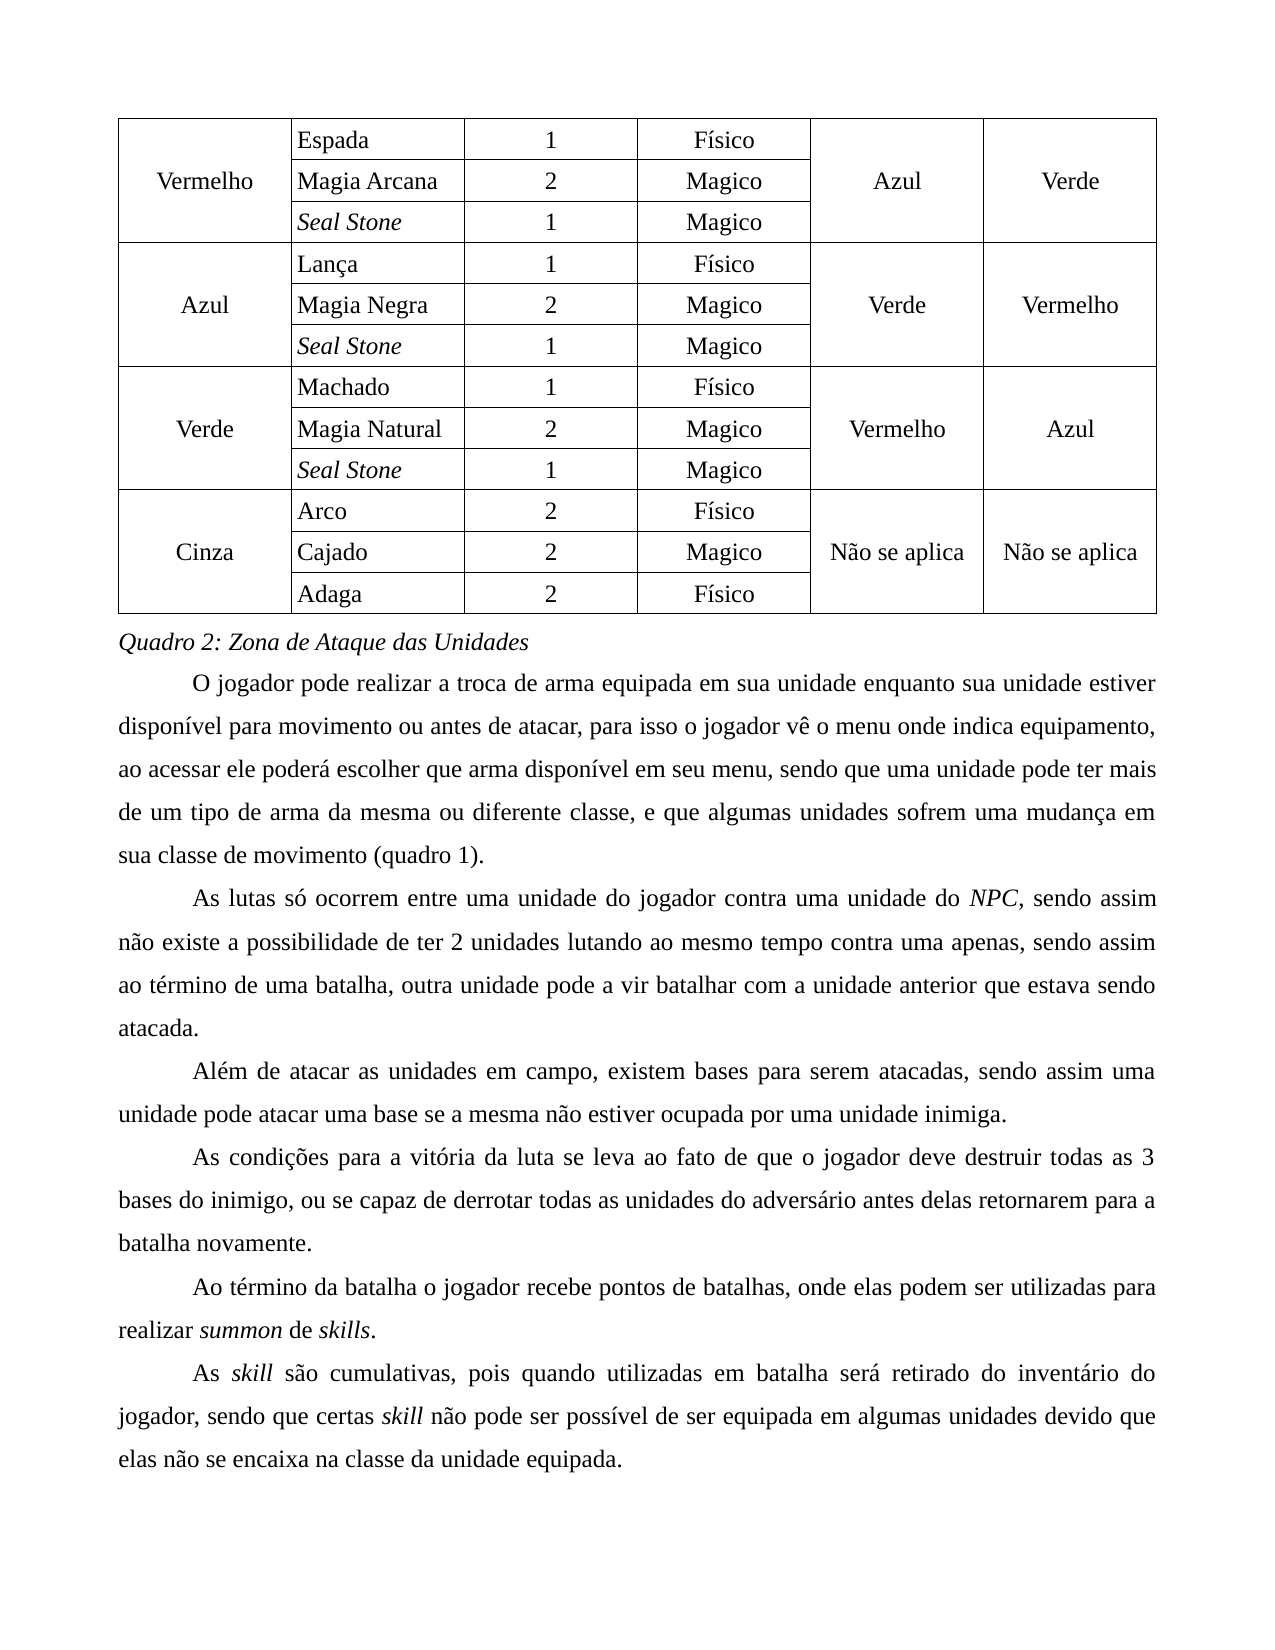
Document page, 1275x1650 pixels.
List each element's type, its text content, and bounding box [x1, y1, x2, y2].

text As lutas só ocorrem entre uma unidade do jogador contra uma unidade do NPC, sendo assim não existe a possibilidade de ter 2 unidades lutando ao mesmo tempo contra uma apenas, sendo assim ao término de uma batalha, outra unidade pode a vir batalhar com a unidade anterior que estava sendo atacada. [118, 883, 1157, 1042]
table_cell 1 [465, 325, 637, 366]
table_cell Seal Stone [292, 325, 464, 366]
table_cell Verde [811, 243, 983, 366]
table_cell Adaga [292, 573, 464, 613]
table_cell Magico [638, 532, 810, 572]
table_cell Não se aplica [811, 490, 983, 613]
table_cell Magico [638, 202, 810, 242]
table_cell Físico [638, 490, 810, 531]
table_cell Magia Natural [292, 408, 464, 448]
table_cell 1 [465, 243, 637, 283]
table_cell Vermelho [811, 367, 983, 489]
table_cell 1 [465, 449, 637, 489]
table_cell 2 [465, 408, 637, 448]
table_cell Físico [638, 367, 810, 407]
table_cell Magico [638, 449, 810, 489]
table_cell Seal Stone [292, 202, 464, 242]
table_cell Machado [292, 367, 464, 407]
text O jogador pode realizar a troca de arma equipada em sua unidade enquanto sua unidade estiver disponível para movimento ou antes de atacar, para isso o jogador vê o menu onde indica equipamento, ao acessar ele poderá escolher que arma disponível em seu menu, sendo que uma unidade pode ter mais de um tipo de arma da mesma ou diferente classe, e que algumas unidades sofrem uma mudança em sua classe de movimento (quadro 1). [118, 668, 1157, 869]
table_cell Físico [638, 119, 810, 159]
table_cell Vermelho [119, 119, 291, 242]
table_cell 2 [465, 490, 637, 531]
text Ao término da batalha o jogador recebe pontos de batalhas, onde elas podem ser utilizadas para realizar summon de skills. [118, 1272, 1157, 1343]
text Além de atacar as unidades em campo, existem bases para serem atacadas, sendo assim uma unidade pode atacar uma base se a mesma não estiver ocupada por uma unidade inimiga. [118, 1056, 1157, 1128]
table_cell 2 [465, 284, 637, 324]
table_cell Azul [811, 119, 983, 242]
table_cell Físico [638, 573, 810, 613]
table_cell 1 [465, 367, 637, 407]
text As condições para a vitória da luta se leva ao fato de que o jogador deve destruir todas as 3 bases do inimigo, ou se capaz de derrotar todas as unidades do adversário antes delas retornarem para a batalha novamente. [118, 1142, 1157, 1257]
table_cell Seal Stone [292, 449, 464, 489]
table_cell Magico [638, 325, 810, 366]
table_cell Magico [638, 160, 810, 201]
table_cell 2 [465, 532, 637, 572]
table_cell Verde [984, 119, 1156, 242]
table_cell Não se aplica [984, 490, 1156, 613]
table_cell 2 [465, 573, 637, 613]
table_cell 2 [465, 160, 637, 201]
table_cell 1 [465, 202, 637, 242]
table_cell Cinza [119, 490, 291, 613]
table_cell Vermelho [984, 243, 1156, 366]
table_cell Azul [119, 243, 291, 366]
table_cell Azul [984, 367, 1156, 489]
table_cell 1 [465, 119, 637, 159]
text Quadro 2: Zona de Ataque das Unidades [118, 627, 1157, 655]
table_cell Magia Negra [292, 284, 464, 324]
table_cell Magico [638, 284, 810, 324]
table_cell Físico [638, 243, 810, 283]
table_cell Arco [292, 490, 464, 531]
table_cell Lança [292, 243, 464, 283]
text As skill são cumulativas, pois quando utilizadas em batalha será retirado do inventário do jogador, sendo que certas skill não pode ser possível de ser equipada em algumas unidades devido que elas não se encaixa na classe da unidade equipada. [118, 1358, 1157, 1473]
table_cell Cajado [292, 532, 464, 572]
table_cell Verde [119, 367, 291, 489]
table_cell Magico [638, 408, 810, 448]
table_cell Espada [292, 119, 464, 159]
table_cell Magia Arcana [292, 160, 464, 201]
